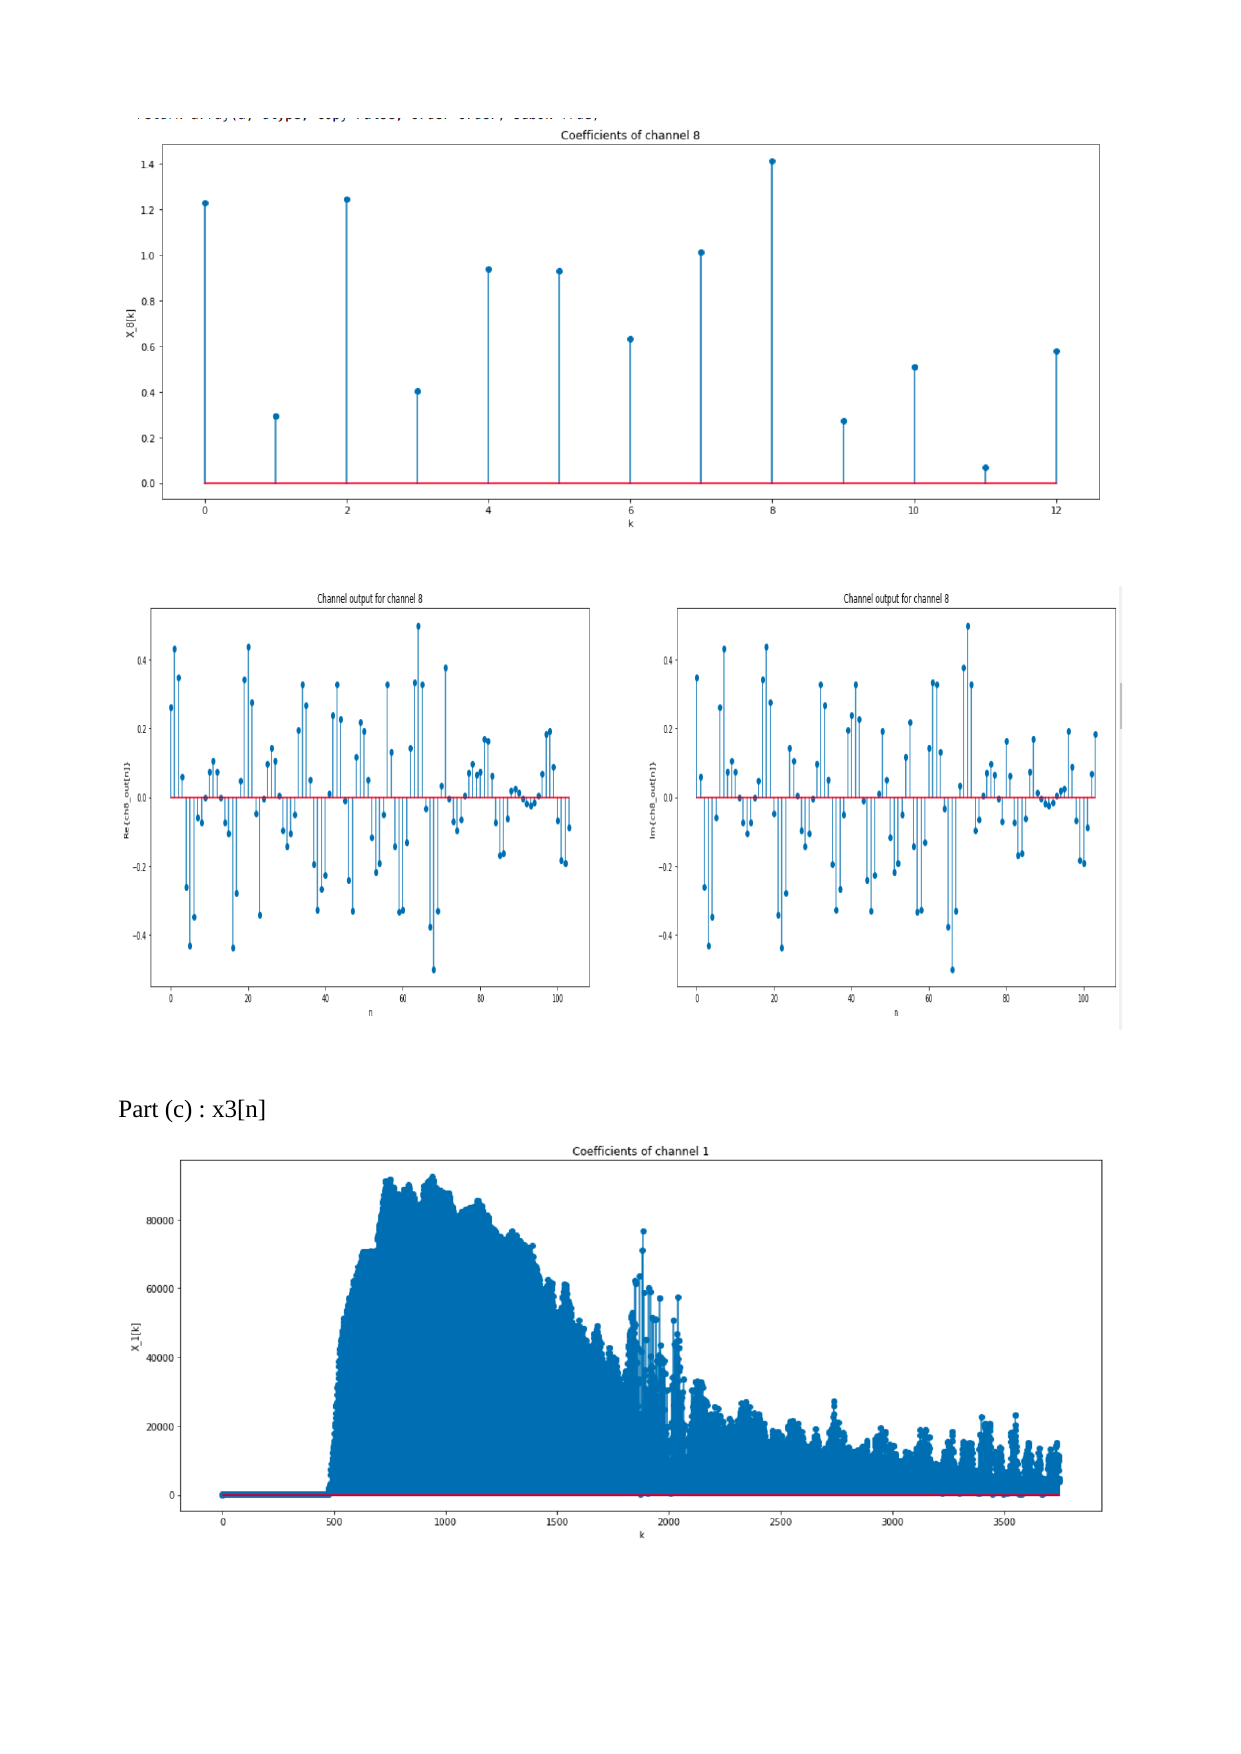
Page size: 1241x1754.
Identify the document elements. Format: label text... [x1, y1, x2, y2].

picture [118, 118, 1123, 540]
picture [118, 586, 1123, 1030]
picture [118, 1141, 1123, 1549]
text Part (c) : x3[n] [118, 1094, 1122, 1123]
